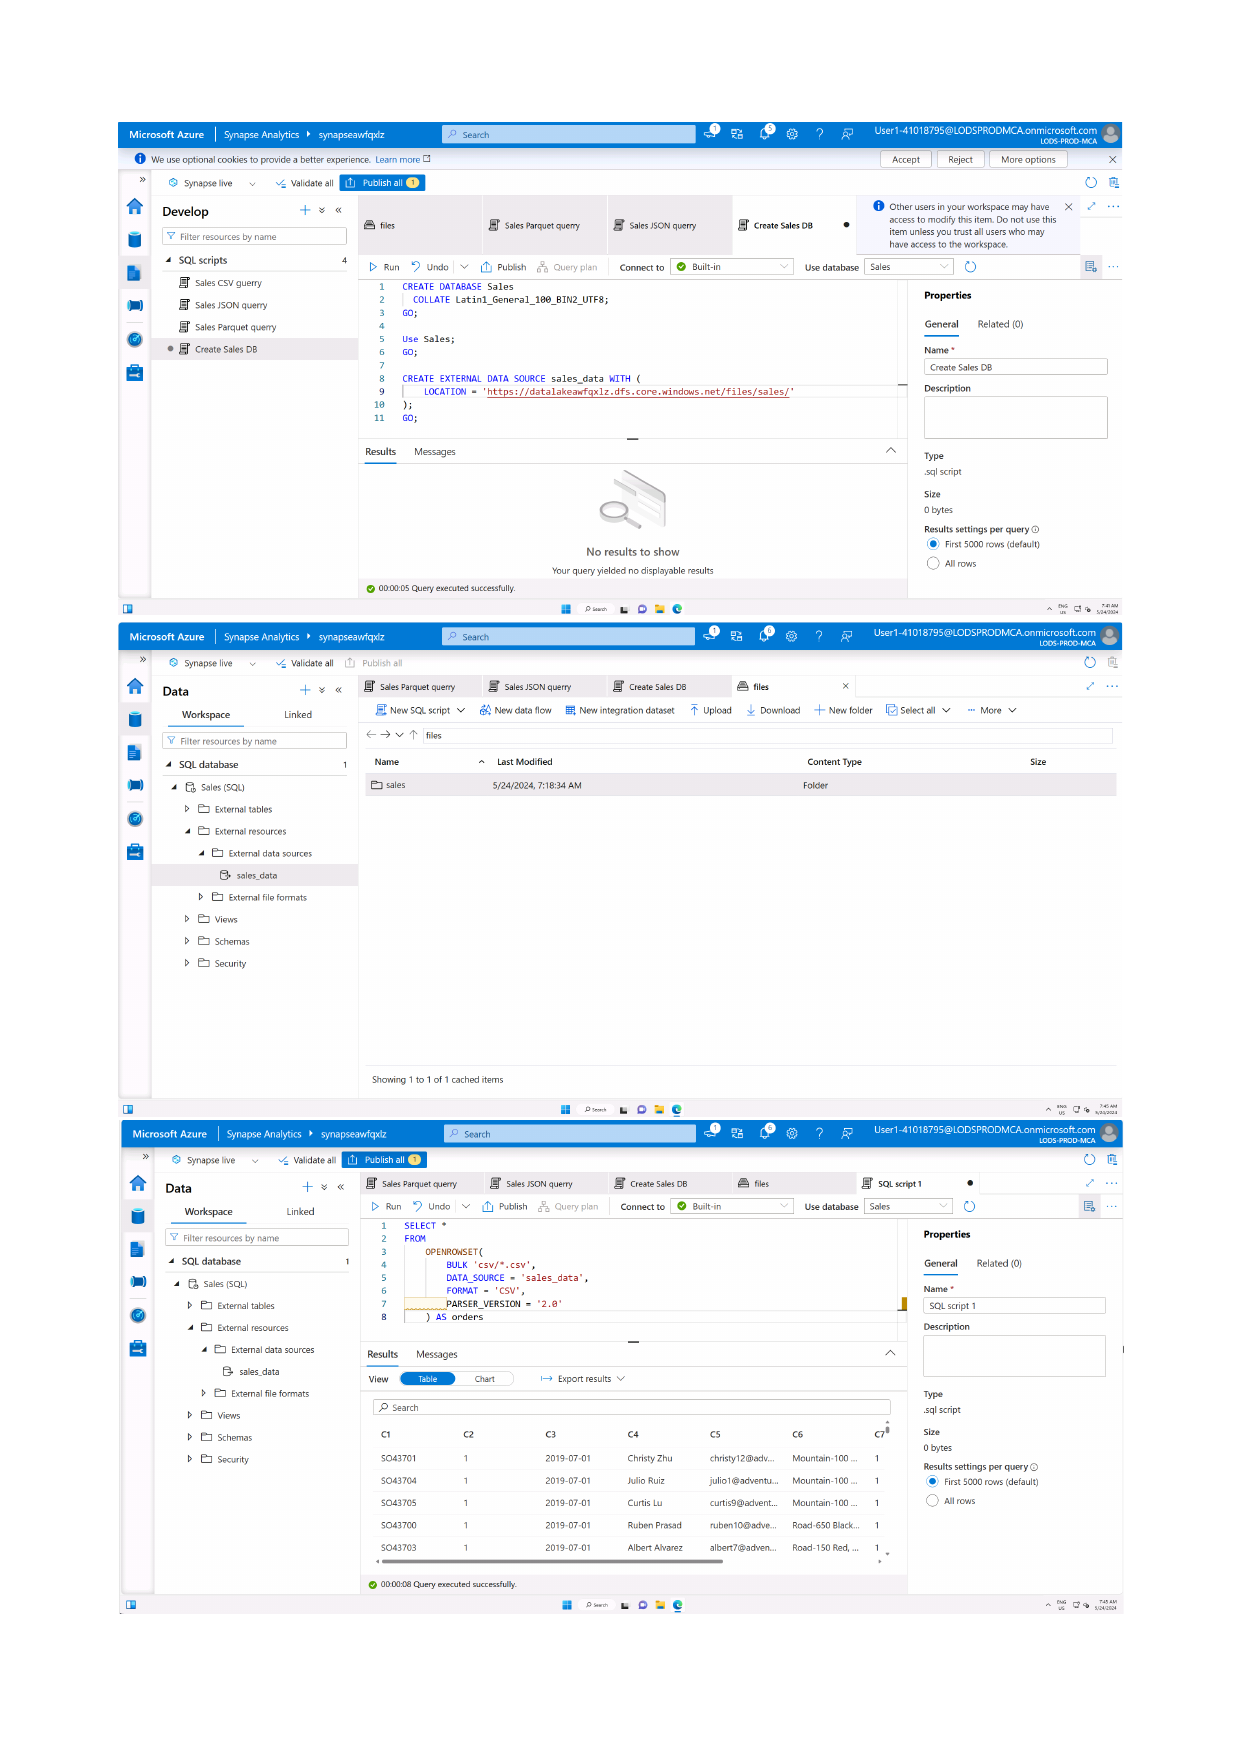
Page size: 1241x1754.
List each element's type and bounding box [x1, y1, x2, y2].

picture [118, 622, 1123, 1117]
picture [119, 1120, 1124, 1614]
picture [118, 122, 1123, 615]
